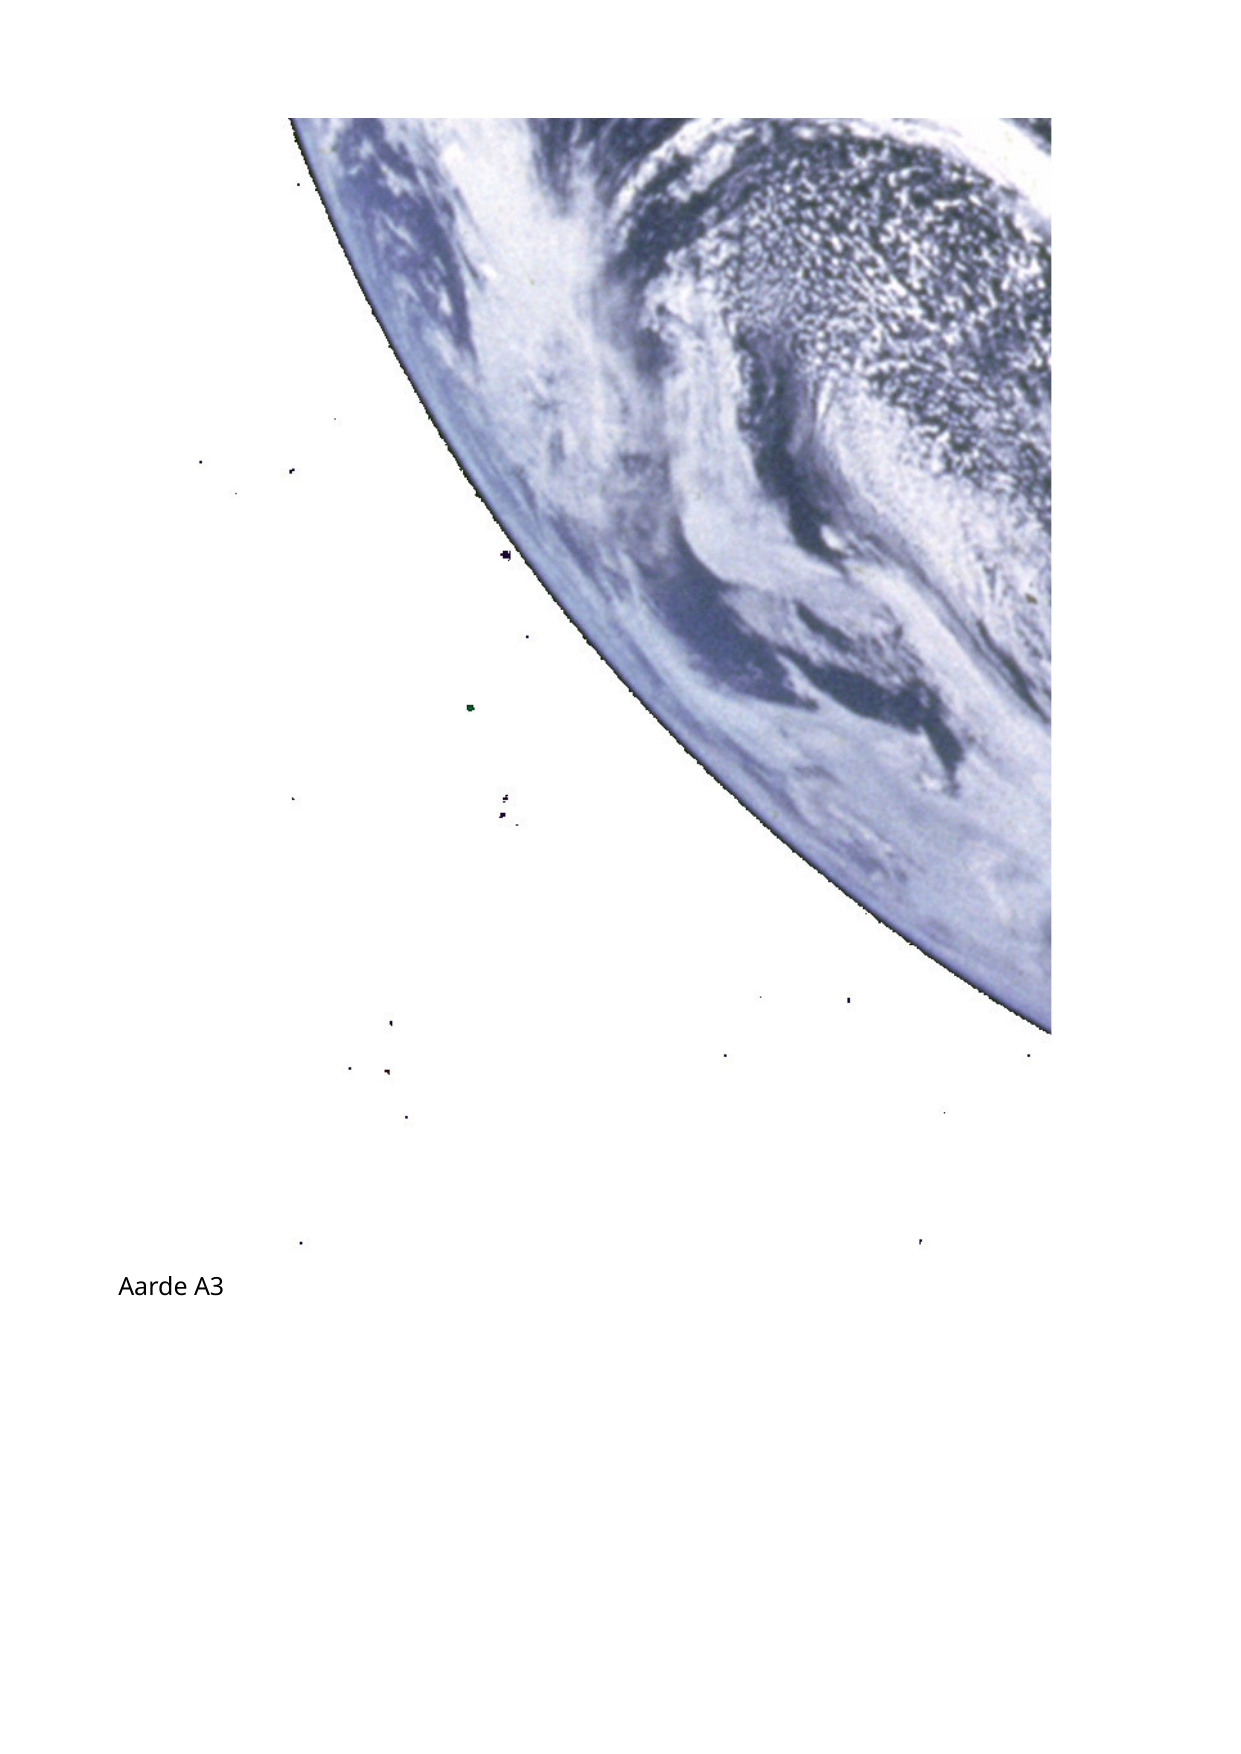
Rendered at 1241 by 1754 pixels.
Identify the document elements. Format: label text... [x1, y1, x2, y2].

picture [188, 118, 1052, 1269]
text Aarde A3 [118, 118, 1122, 1302]
